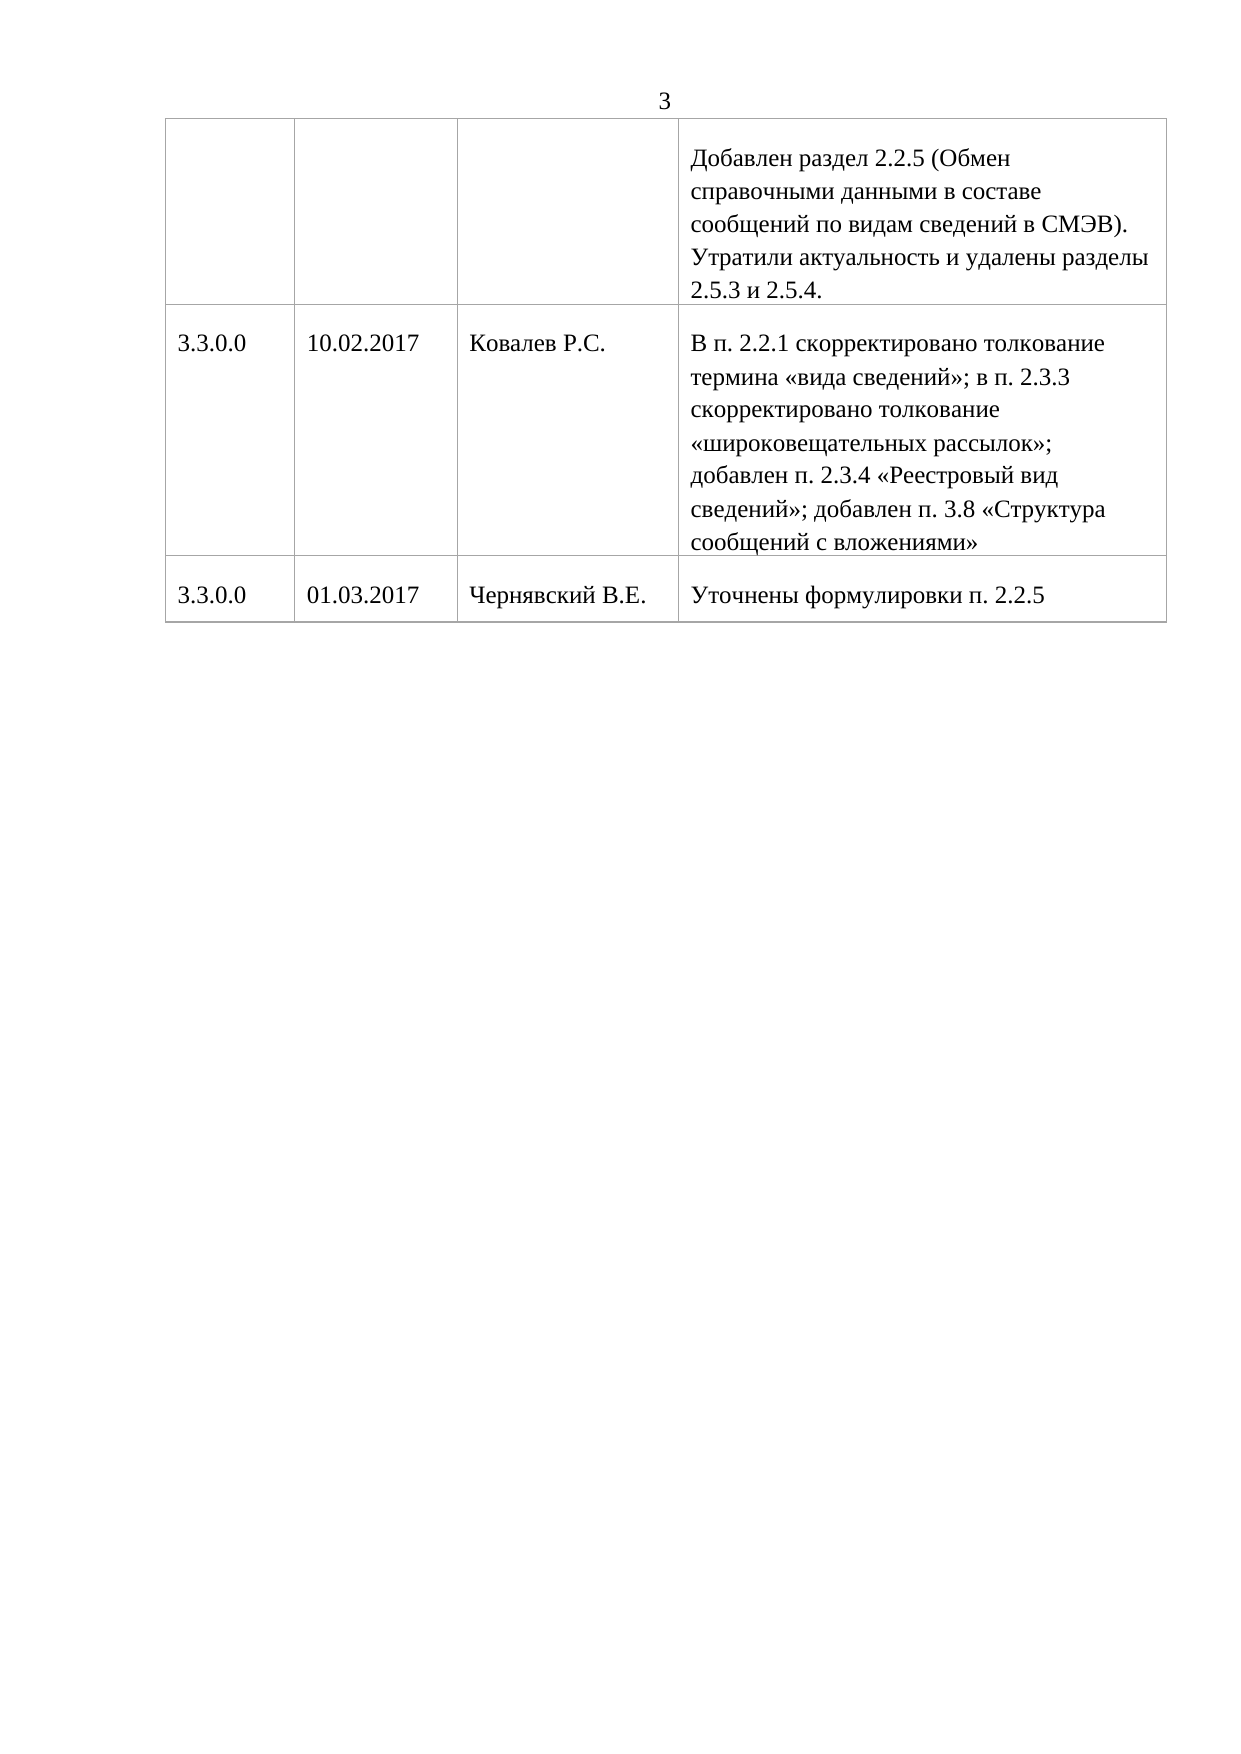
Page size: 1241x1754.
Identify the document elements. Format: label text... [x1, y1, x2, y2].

table_cell Чернявский В.Е. [458, 556, 678, 621]
table_cell Ковалев Р.С. [458, 305, 678, 555]
table_cell [295, 119, 457, 304]
table_cell [458, 119, 678, 304]
table_cell Уточнены формулировки п. 2.2.5 [679, 556, 1166, 621]
table_cell В п. 2.2.1 скорректировано толкование термина «вида сведений»; в п. 2.3.3 скорректировано толкование «широковещательных рассылок»; добавлен п. 2.3.4 «Реестровый вид сведений»; добавлен п. 3.8 «Структура сообщений с вложениями» [679, 305, 1166, 555]
table_cell 3.3.0.0 [166, 556, 294, 621]
table_cell Добавлен раздел 2.2.5 (Обмен справочными данными в составе сообщений по видам сведений в СМЭВ). Утратили актуальность и удалены разделы 2.5.3 и 2.5.4. [679, 119, 1166, 304]
table_cell 3.3.0.0 [166, 305, 294, 555]
table_cell 10.02.2017 [295, 305, 457, 555]
table_cell 01.03.2017 [295, 556, 457, 621]
table_cell [166, 119, 294, 304]
